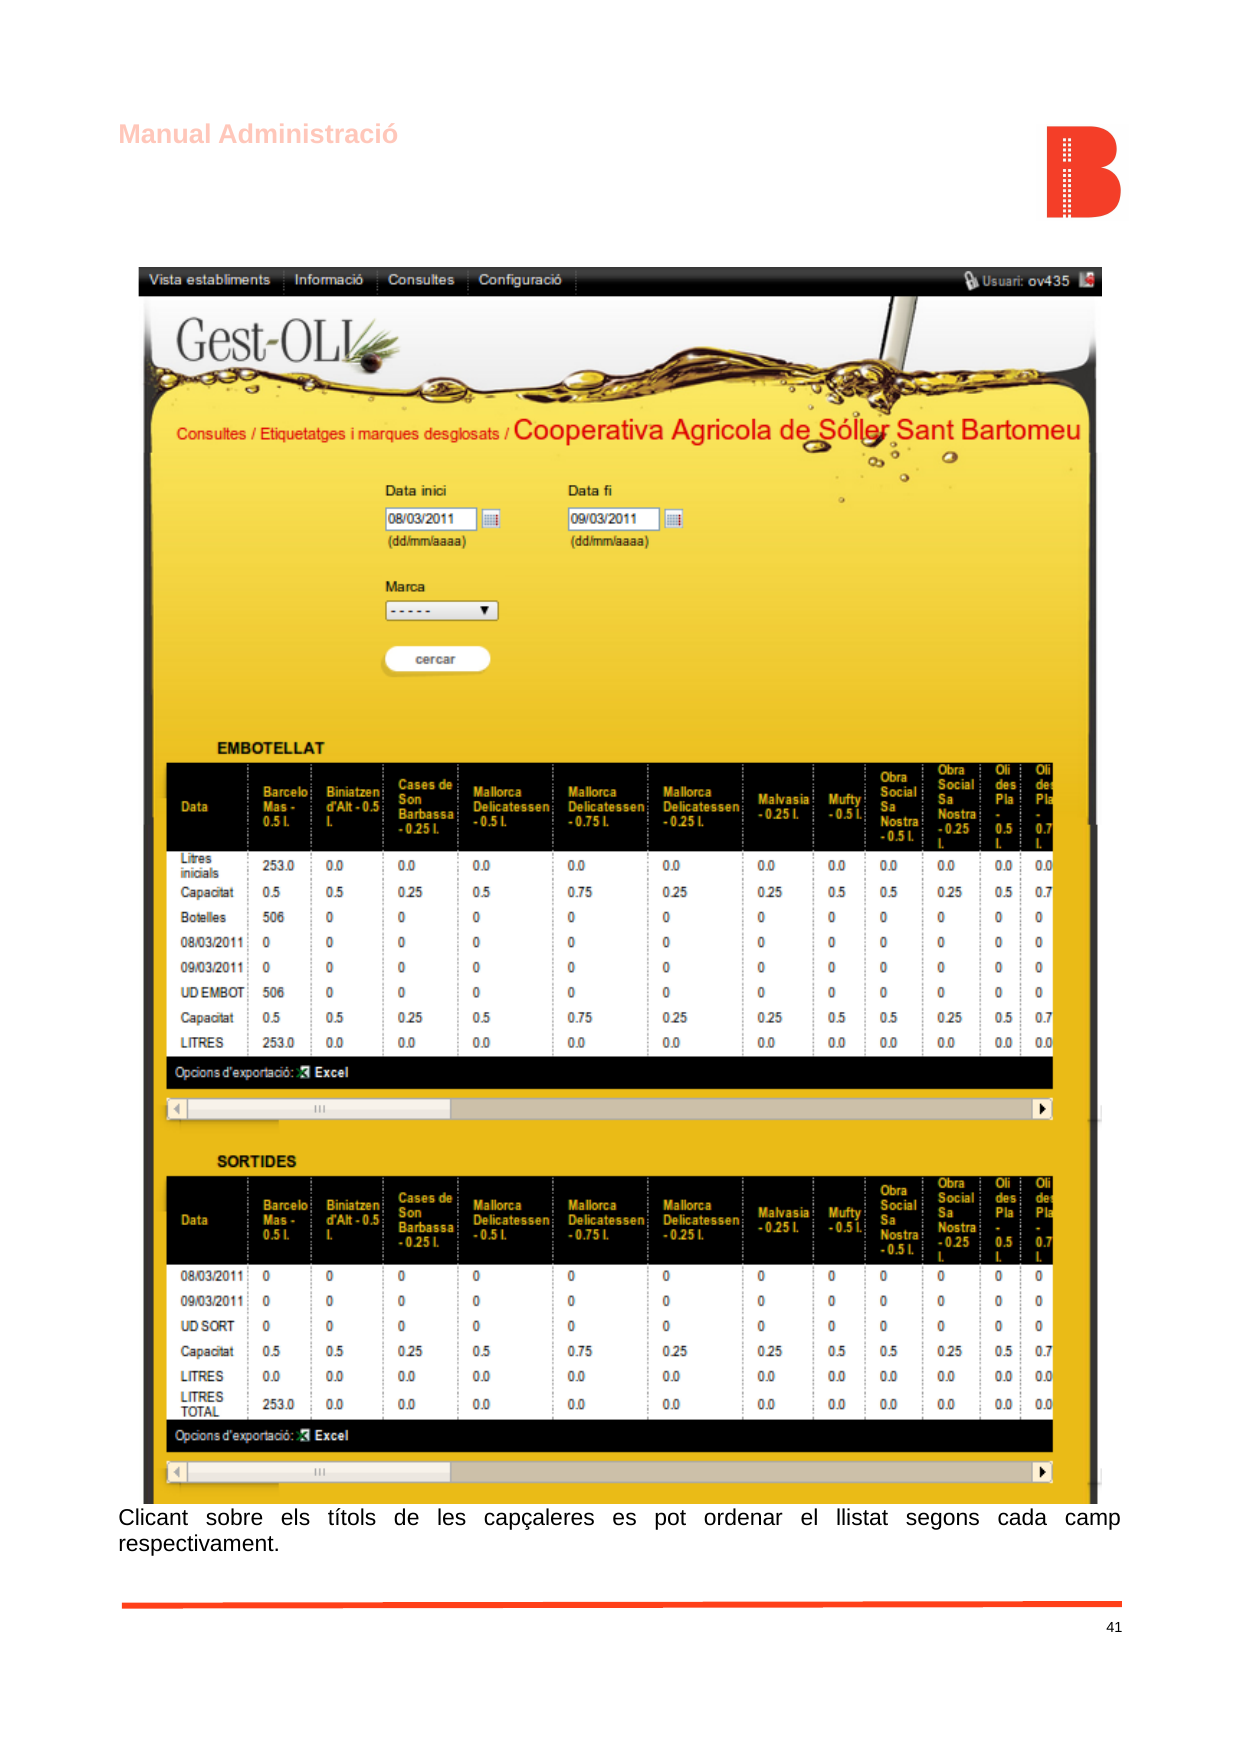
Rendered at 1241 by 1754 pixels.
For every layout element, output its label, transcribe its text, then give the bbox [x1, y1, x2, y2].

picture [138, 267, 1102, 1504]
picture [1036, 124, 1130, 221]
text Clicant sobre els títols de les capçaleres es pot ordenar el llistat segons cada camp respectivament. [118, 268, 1122, 1556]
